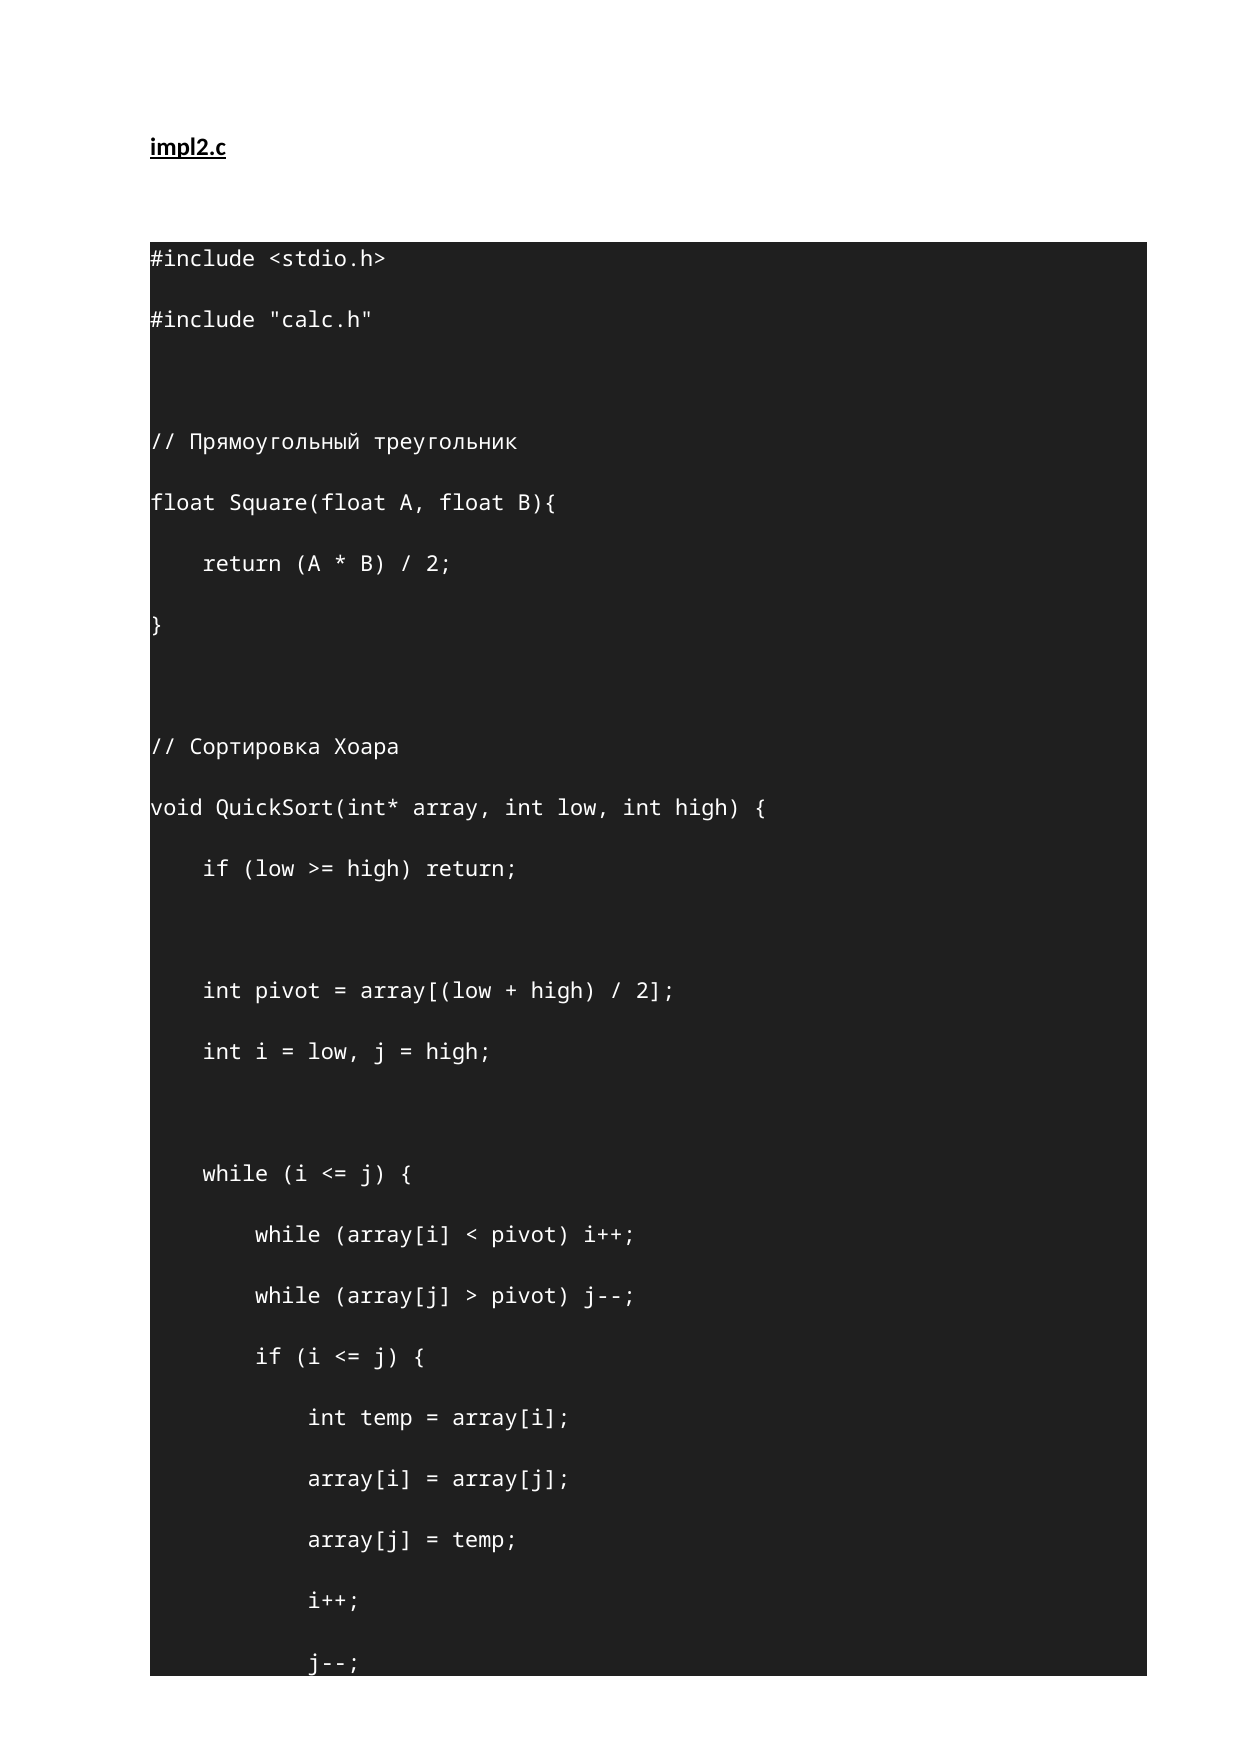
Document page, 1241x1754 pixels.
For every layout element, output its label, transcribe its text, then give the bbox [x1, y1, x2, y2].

text impl2.c [75, 131, 1147, 161]
text return (A * B) / 2; [150, 548, 1147, 577]
text // Прямоугольный треугольник [150, 426, 1147, 455]
text #include "calc.h" [150, 303, 1147, 333]
text void QuickSort(int* array, int low, int high) { [150, 792, 1147, 822]
text array[j] = temp; [150, 1524, 1147, 1554]
text j--; [150, 1646, 1147, 1676]
text while (array[j] > pivot) j--; [150, 1280, 1147, 1310]
text float Square(float A, float B){ [150, 487, 1147, 516]
text // Сортировка Хоара [150, 731, 1147, 761]
text } [150, 609, 1147, 638]
text int i = low, j = high; [150, 1036, 1147, 1066]
text int temp = array[i]; [150, 1402, 1147, 1432]
text int pivot = array[(low + high) / 2]; [150, 975, 1147, 1005]
text if (low >= high) return; [150, 853, 1147, 883]
text #include <stdio.h> [150, 242, 1147, 272]
text i++; [150, 1585, 1147, 1615]
text if (i <= j) { [150, 1341, 1147, 1371]
text array[i] = array[j]; [150, 1463, 1147, 1493]
text while (i <= j) { [150, 1158, 1147, 1188]
text while (array[i] < pivot) i++; [150, 1219, 1147, 1249]
